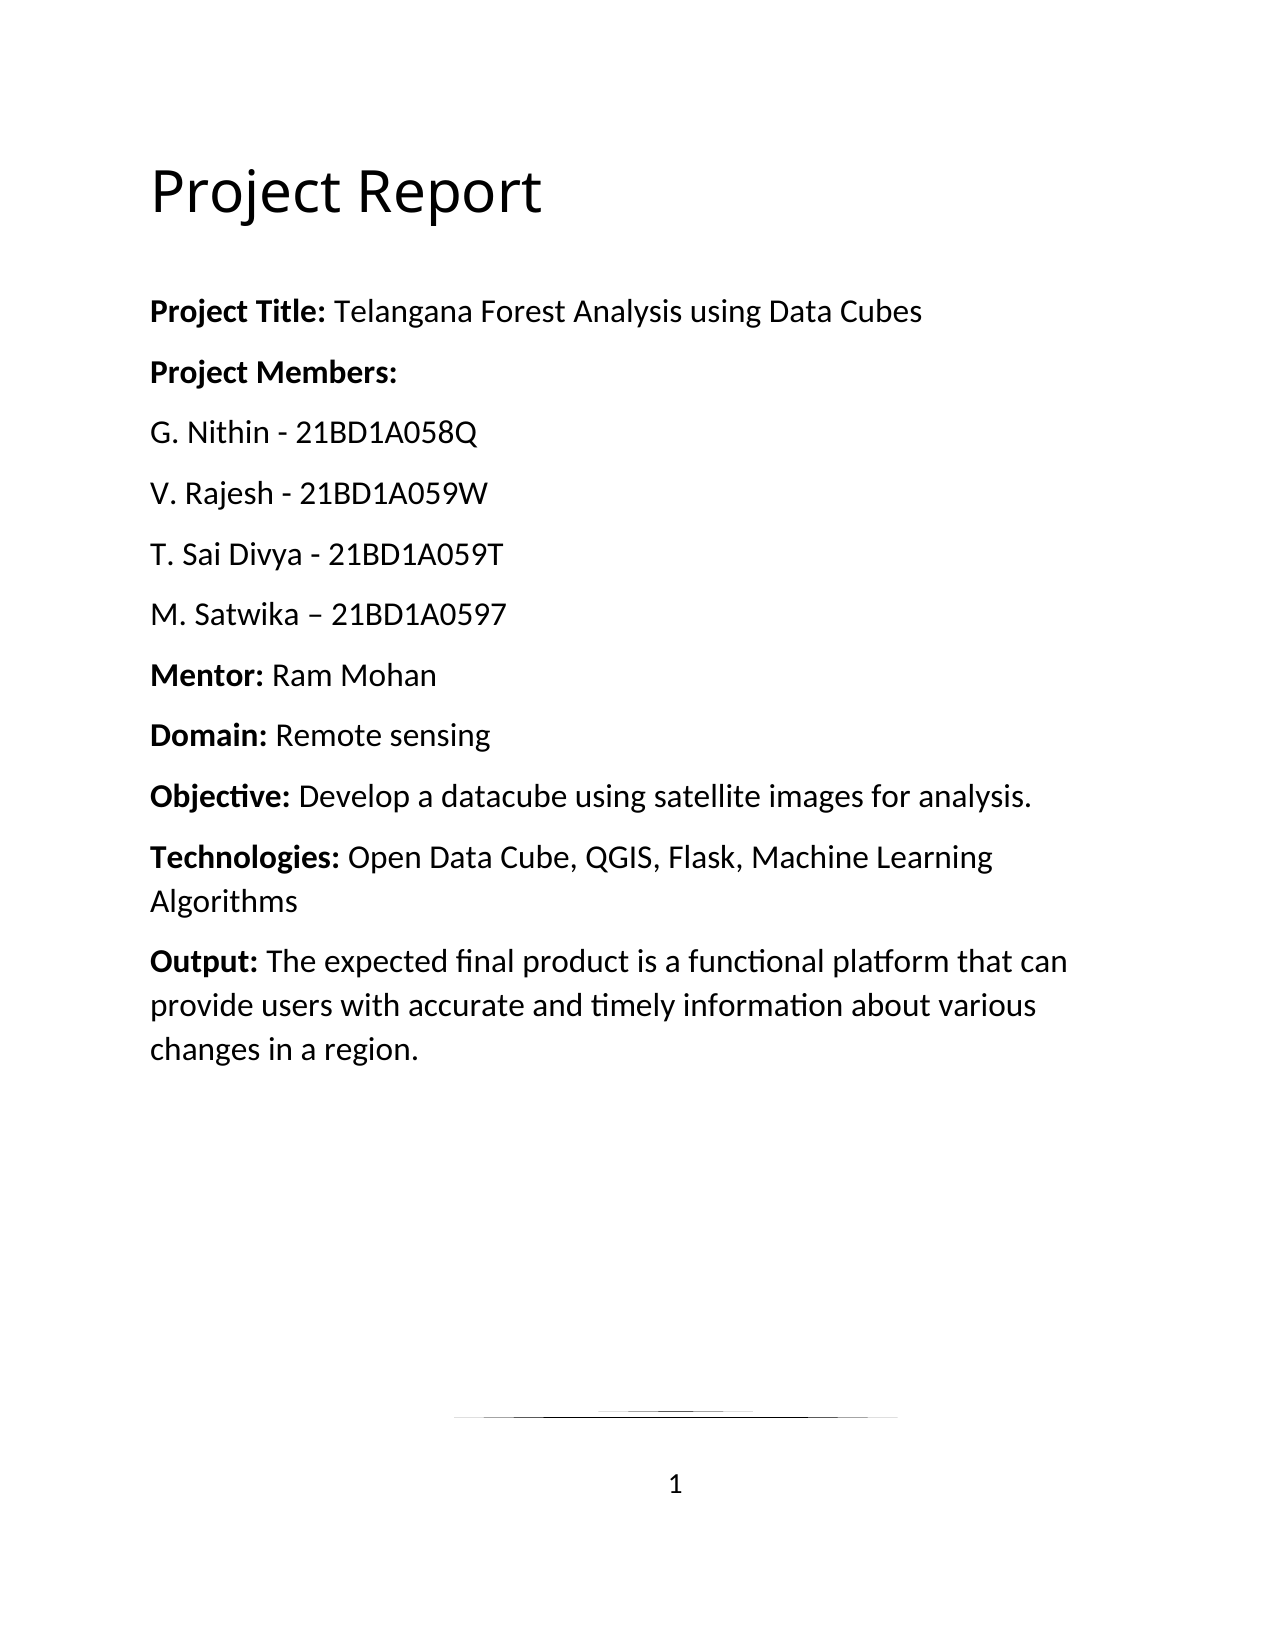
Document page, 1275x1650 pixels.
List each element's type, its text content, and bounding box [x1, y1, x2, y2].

text Project Members: [150, 351, 1125, 391]
text Mentor: Ram Mohan [150, 654, 1125, 694]
text Domain: Remote sensing [150, 714, 1125, 755]
text Project Title: Telangana Forest Analysis using Data Cubes [150, 290, 1125, 331]
text Objective: Develop a datacube using satellite images for analysis. [150, 775, 1125, 816]
text M. Satwika – 21BD1A0597 [150, 593, 1125, 634]
text V. Rajesh - 21BD1A059W [150, 472, 1125, 513]
text Output: The expected final product is a functional platform that can provide users with accurate and timely information about various changes in a region. [150, 940, 1125, 1069]
text G. Nithin - 21BD1A058Q [150, 411, 1125, 452]
text T. Sai Divya - 21BD1A059T [150, 533, 1125, 573]
text Technologies: Open Data Cube, QGIS, Flask, Machine Learning Algorithms [150, 836, 1125, 920]
title Project Report [150, 150, 1125, 229]
